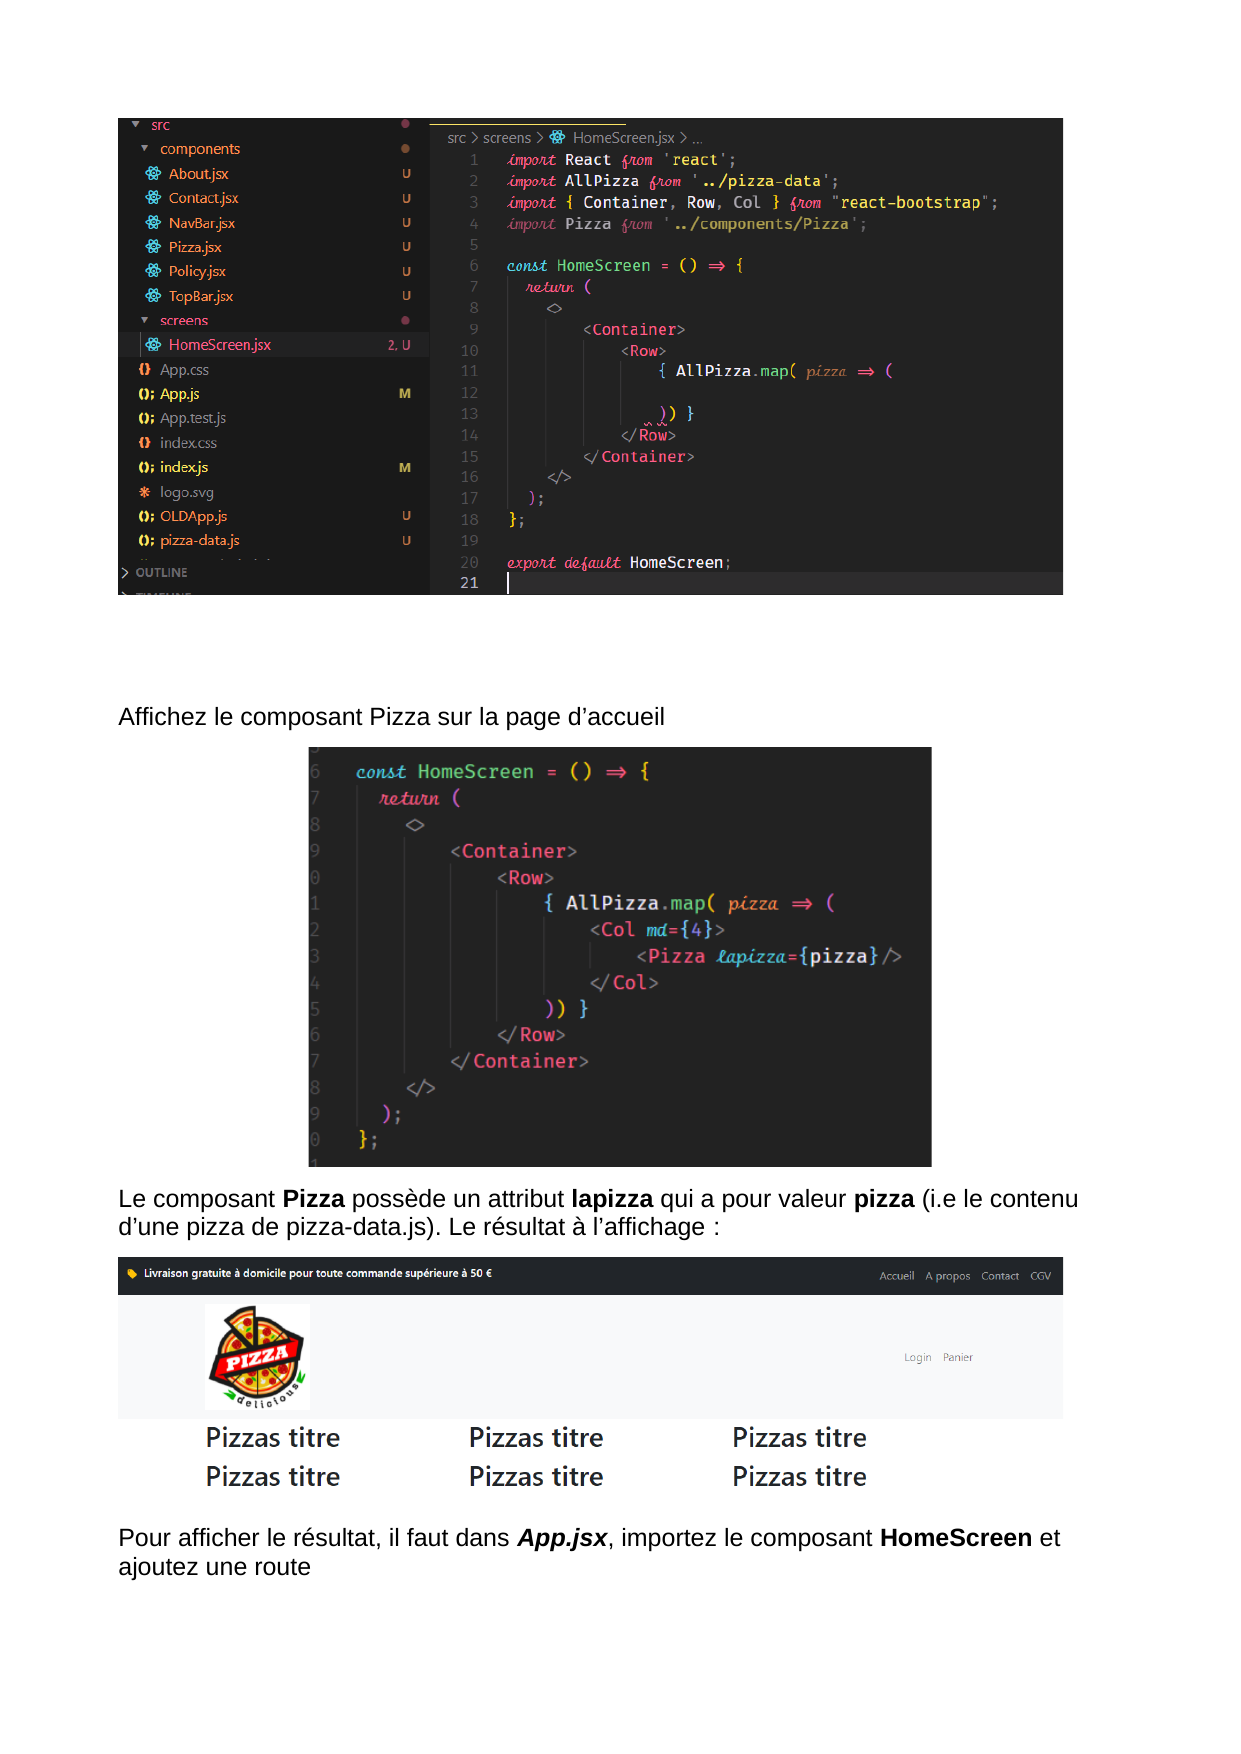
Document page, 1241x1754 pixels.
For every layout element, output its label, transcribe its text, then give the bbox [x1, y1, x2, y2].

picture [308, 747, 932, 1167]
picture [118, 118, 1064, 595]
picture [118, 1257, 1064, 1507]
text Le composant Pizza possède un attribut lapizza qui a pour valeur pizza (i.e le contenu d’une pizza de pizza-data.js). Le résultat à l’affichage : [118, 1184, 1122, 1241]
text Affichez le composant Pizza sur la page d’accueil [118, 702, 1122, 731]
text Pour afficher le résultat, il faut dans App.jsx, importez le composant HomeScreen et ajoutez une route [118, 1523, 1122, 1581]
